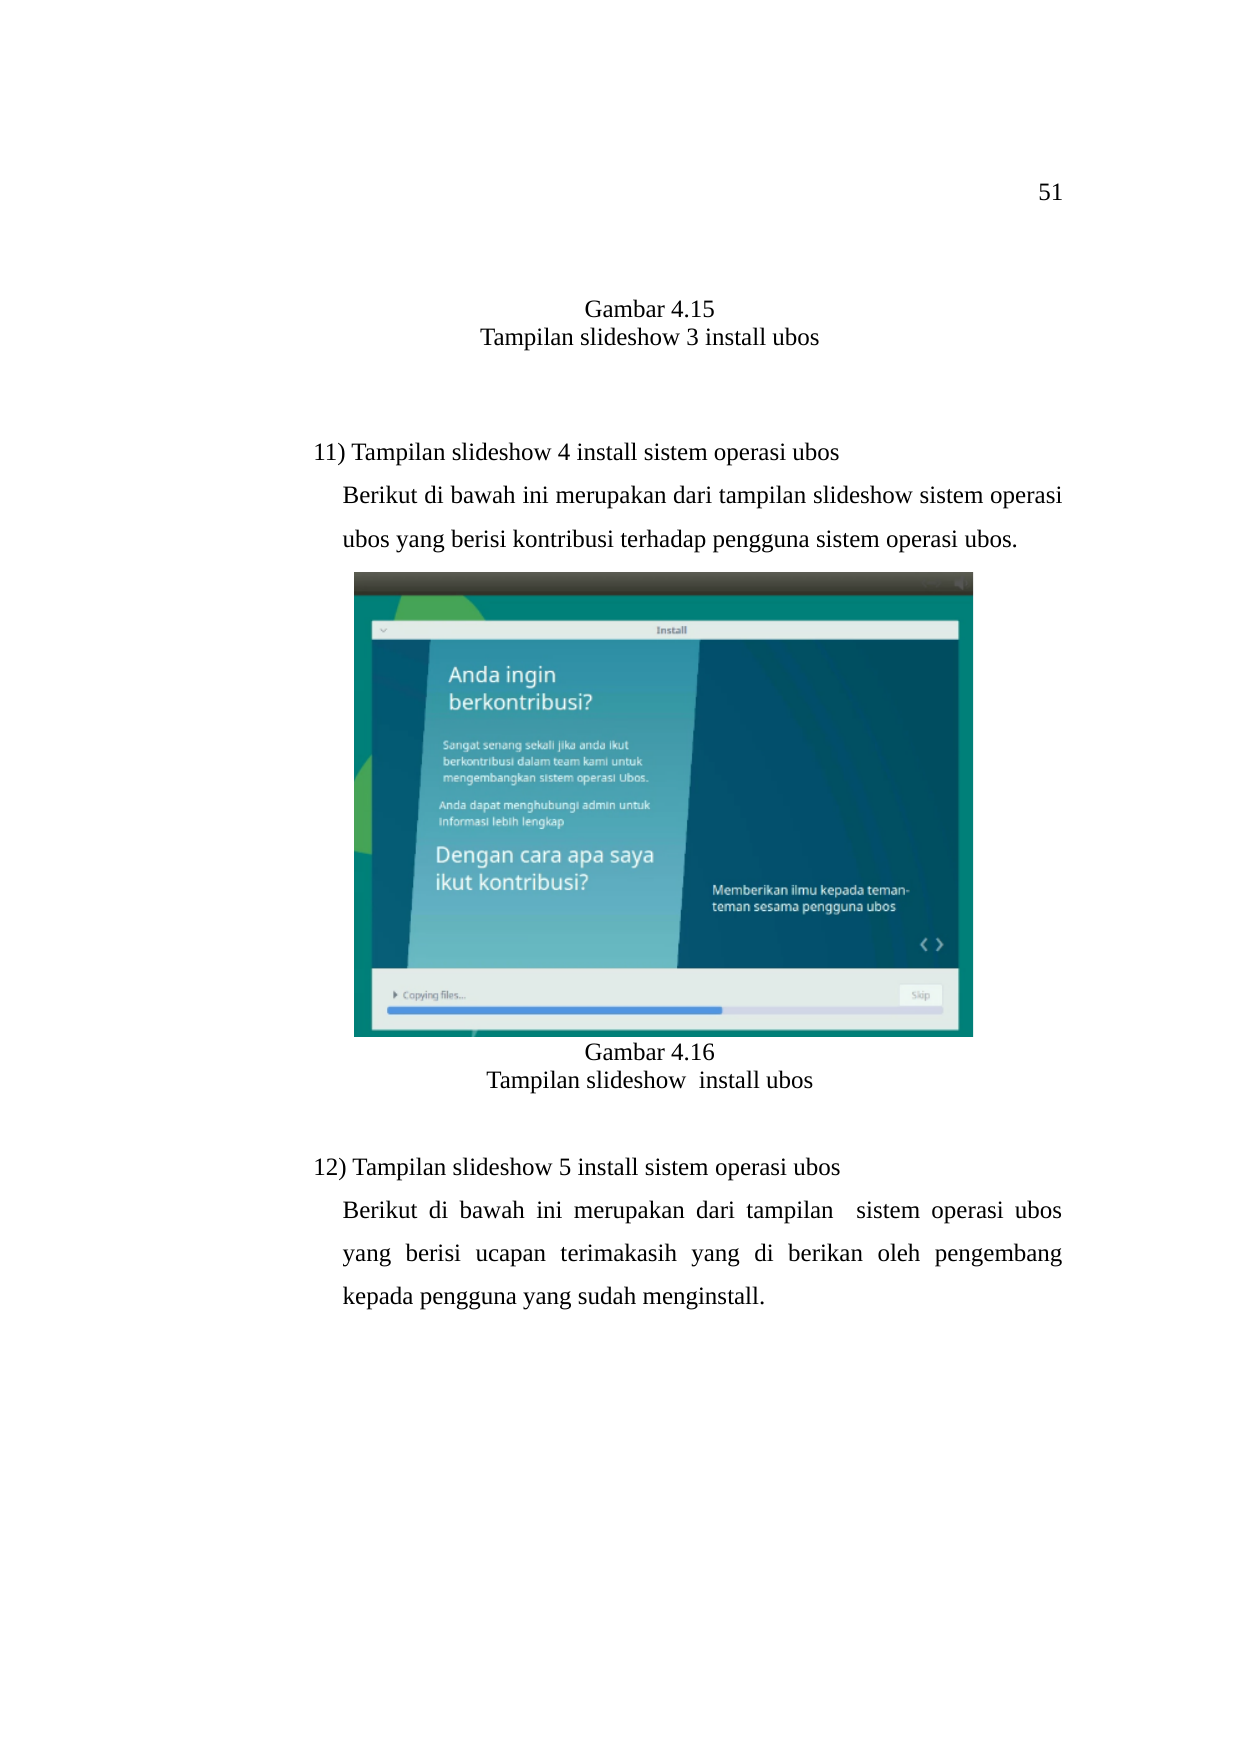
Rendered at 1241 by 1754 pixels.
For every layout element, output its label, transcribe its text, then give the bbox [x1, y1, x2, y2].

text 11) Tampilan slideshow 4 install sistem operasi ubos [313, 437, 1063, 466]
picture [354, 572, 974, 1037]
text Gambar 4.15 [236, 294, 1063, 322]
text 12) Tampilan slideshow 5 install sistem operasi ubos [313, 1152, 1063, 1181]
text Berikut di bawah ini merupakan dari tampilan sistem operasi ubos yang berisi ucapan terimakasih yang di berikan oleh pengembang kepada pengguna yang sudah menginstall. [342, 1195, 1063, 1310]
text Berikut di bawah ini merupakan dari tampilan slideshow sistem operasi ubos yang berisi kontribusi terhadap pengguna sistem operasi ubos. [342, 481, 1063, 552]
text Tampilan slideshow install ubos [236, 1066, 1063, 1094]
text Gambar 4.16 [236, 567, 1063, 1066]
text Tampilan slideshow 3 install ubos [236, 322, 1063, 351]
